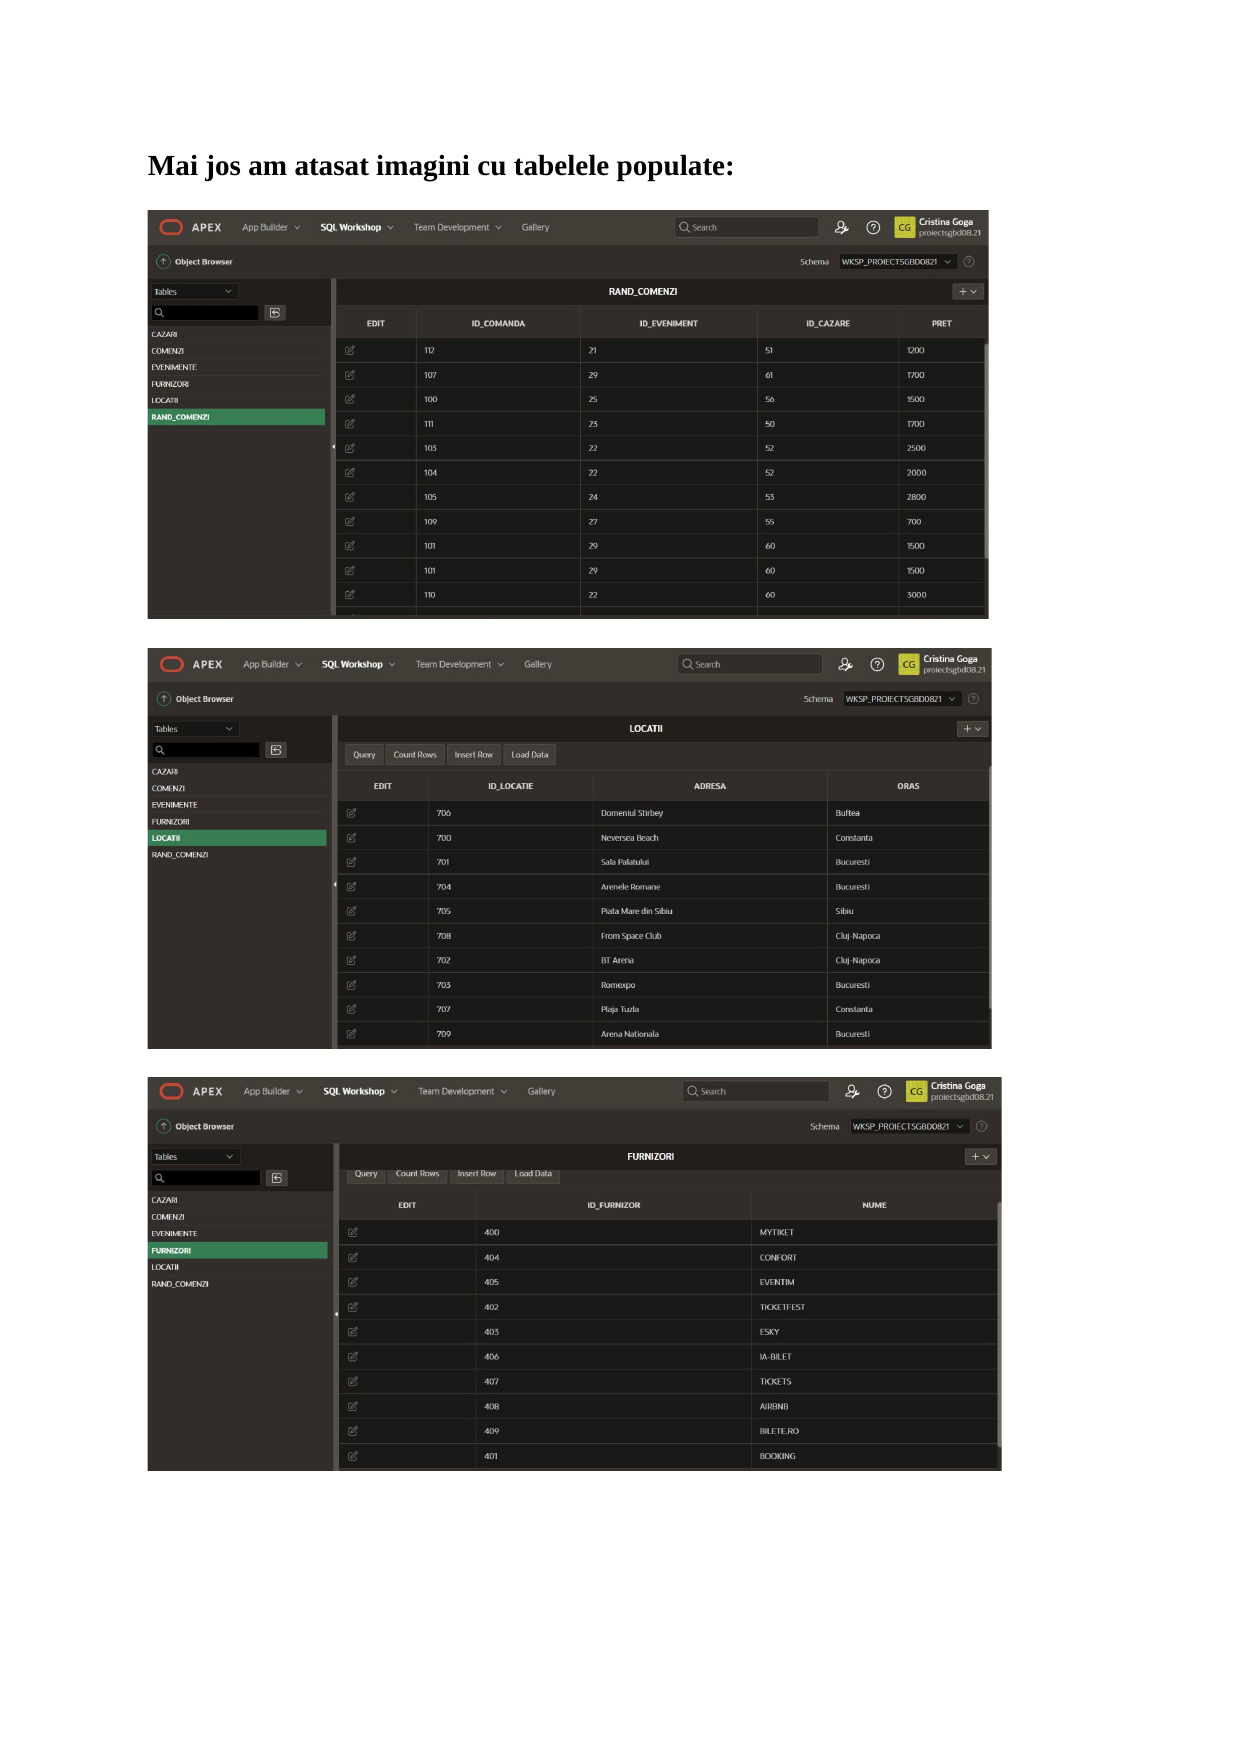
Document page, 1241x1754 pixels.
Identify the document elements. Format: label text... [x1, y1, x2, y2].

text Mai jos am atasat imagini cu tabelele populate: [148, 148, 1093, 181]
